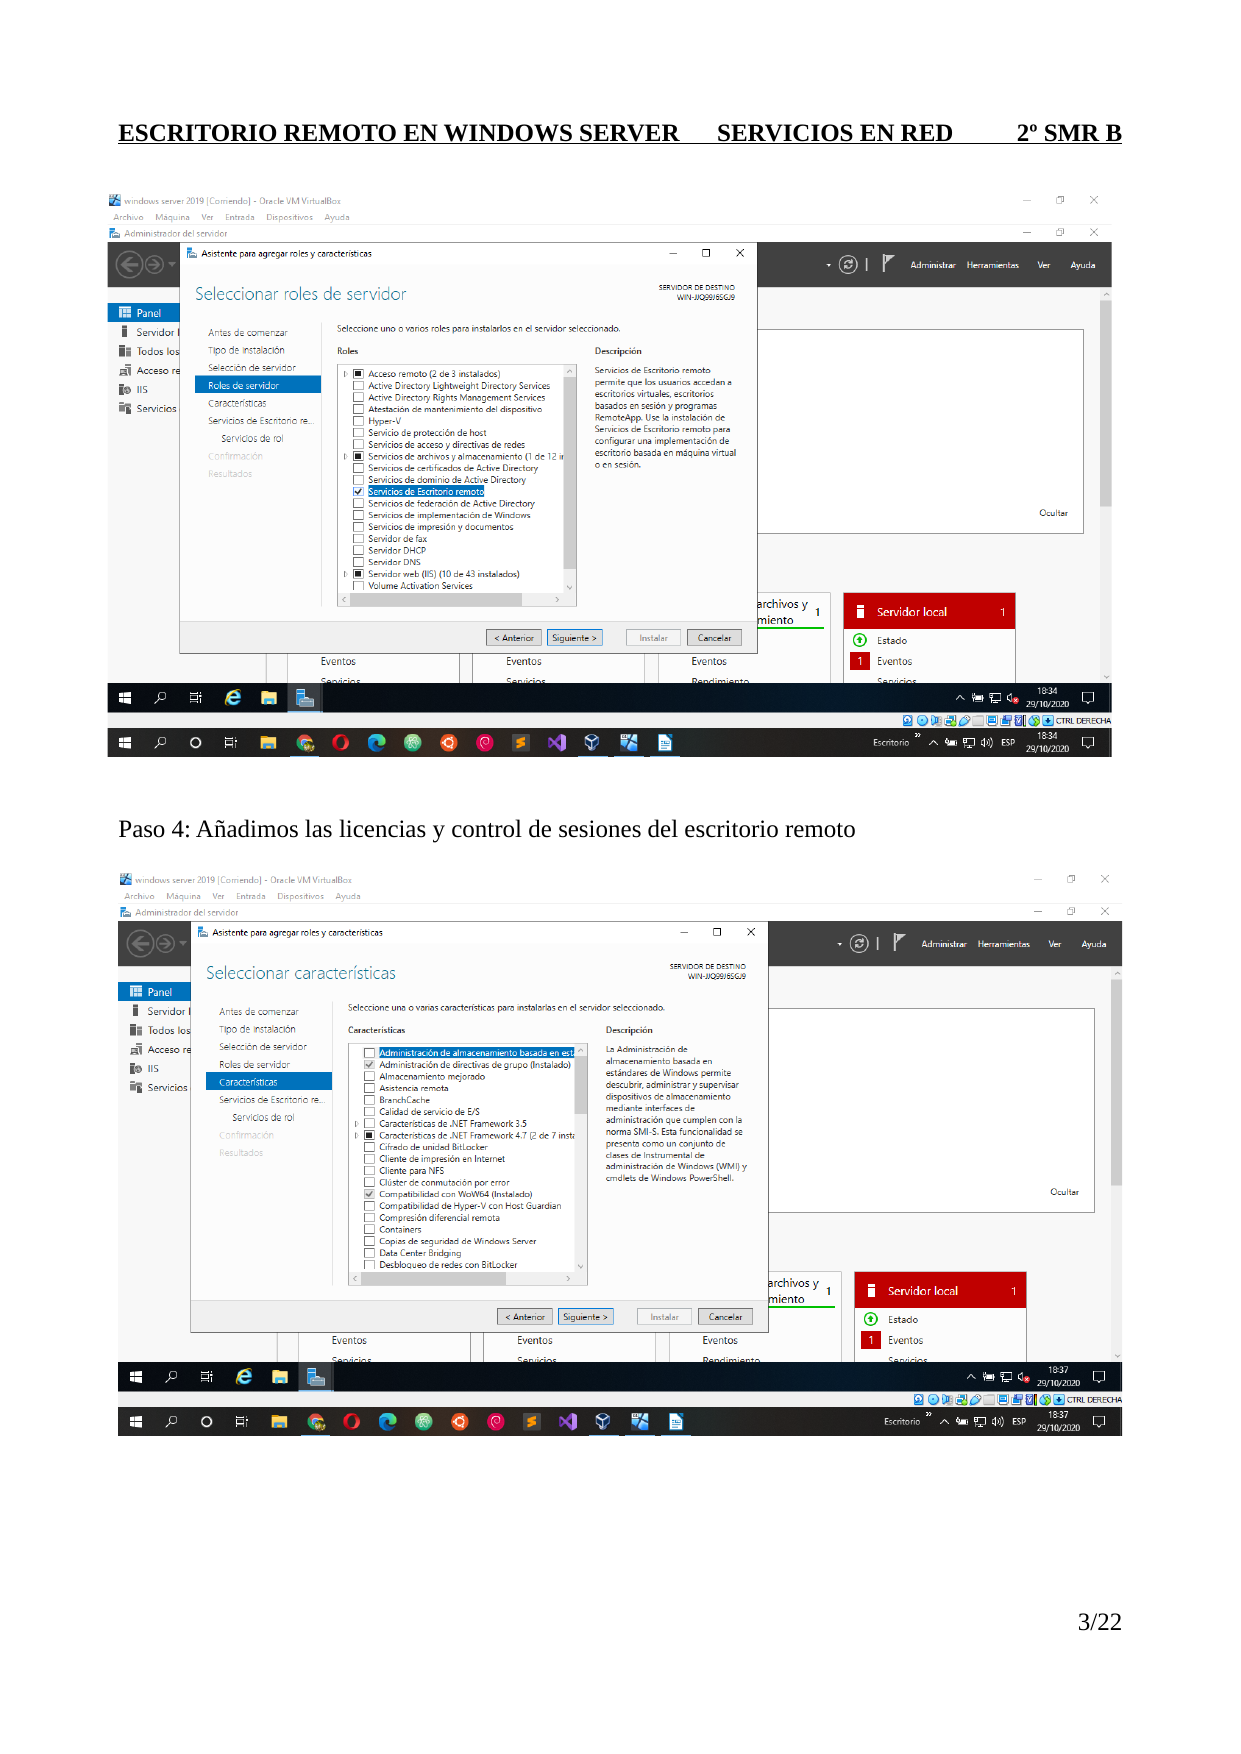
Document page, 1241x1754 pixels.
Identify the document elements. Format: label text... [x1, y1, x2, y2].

text Paso 4: Añadimos las licencias y control de sesiones del escritorio remoto [118, 814, 1122, 843]
picture [118, 871, 1123, 1436]
picture [107, 192, 1112, 757]
